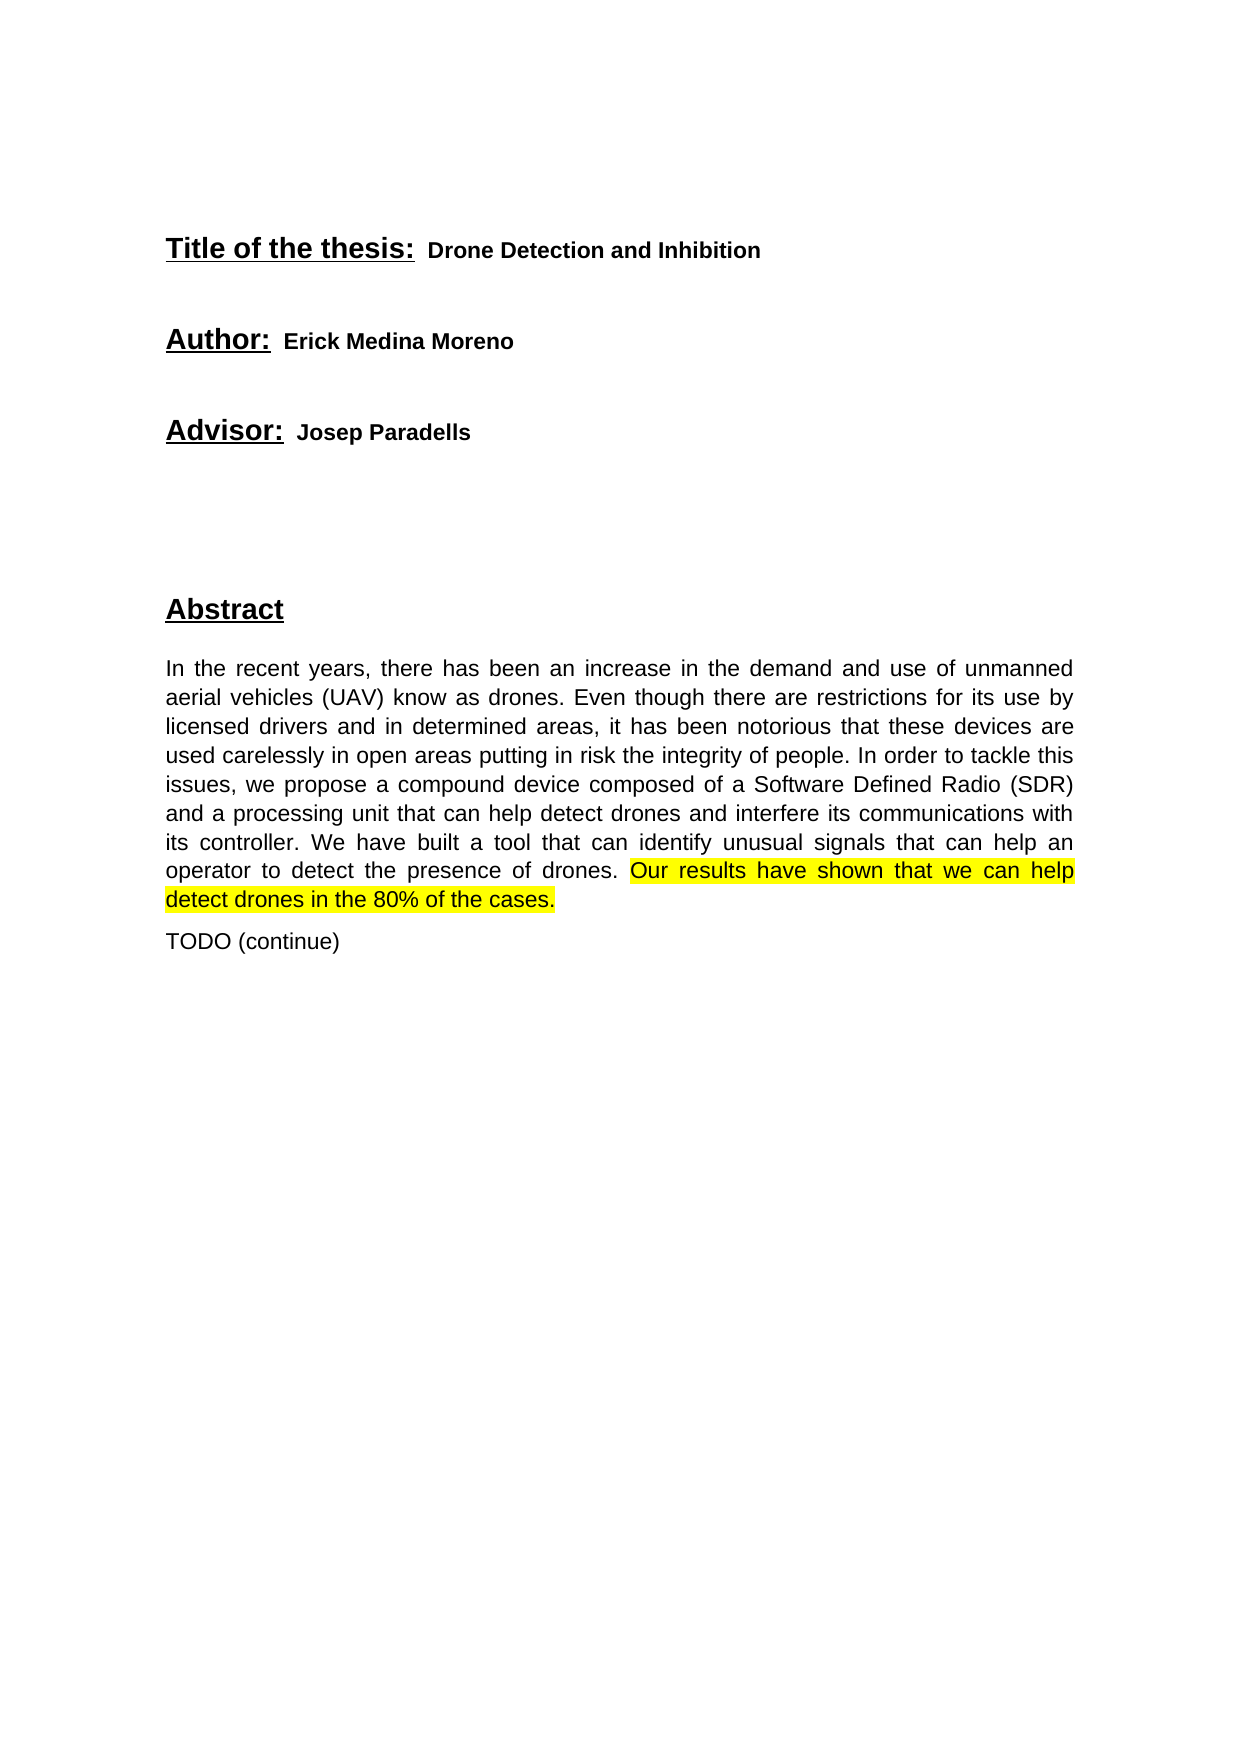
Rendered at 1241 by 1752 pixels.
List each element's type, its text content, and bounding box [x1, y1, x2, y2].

text Author: Erick Medina Moreno [165, 322, 1075, 356]
text Title of the thesis: Drone Detection and Inhibition [165, 232, 1075, 265]
text Advisor: Josep Paradells [165, 413, 1075, 447]
text TODO (continue) [165, 928, 1075, 954]
text In the recent years, there has been an increase in the demand and use of unmanned aerial vehicles (UAV) know as drones. Even though there are restrictions for its use by licensed drivers and in determined areas, it has been notorious that these devices are used carelessly in open areas putting in risk the integrity of people. In order to tackle this issues, we propose a compound device composed of a Software Defined Radio (SDR) and a processing unit that can help detect drones and interfere its communications with its controller. We have built a tool that can identify unusual signals that can help an operator to detect the presence of drones. Our results have shown that we can help detect drones in the 80% of the cases. [165, 655, 1075, 913]
title Abstract [165, 592, 1075, 625]
